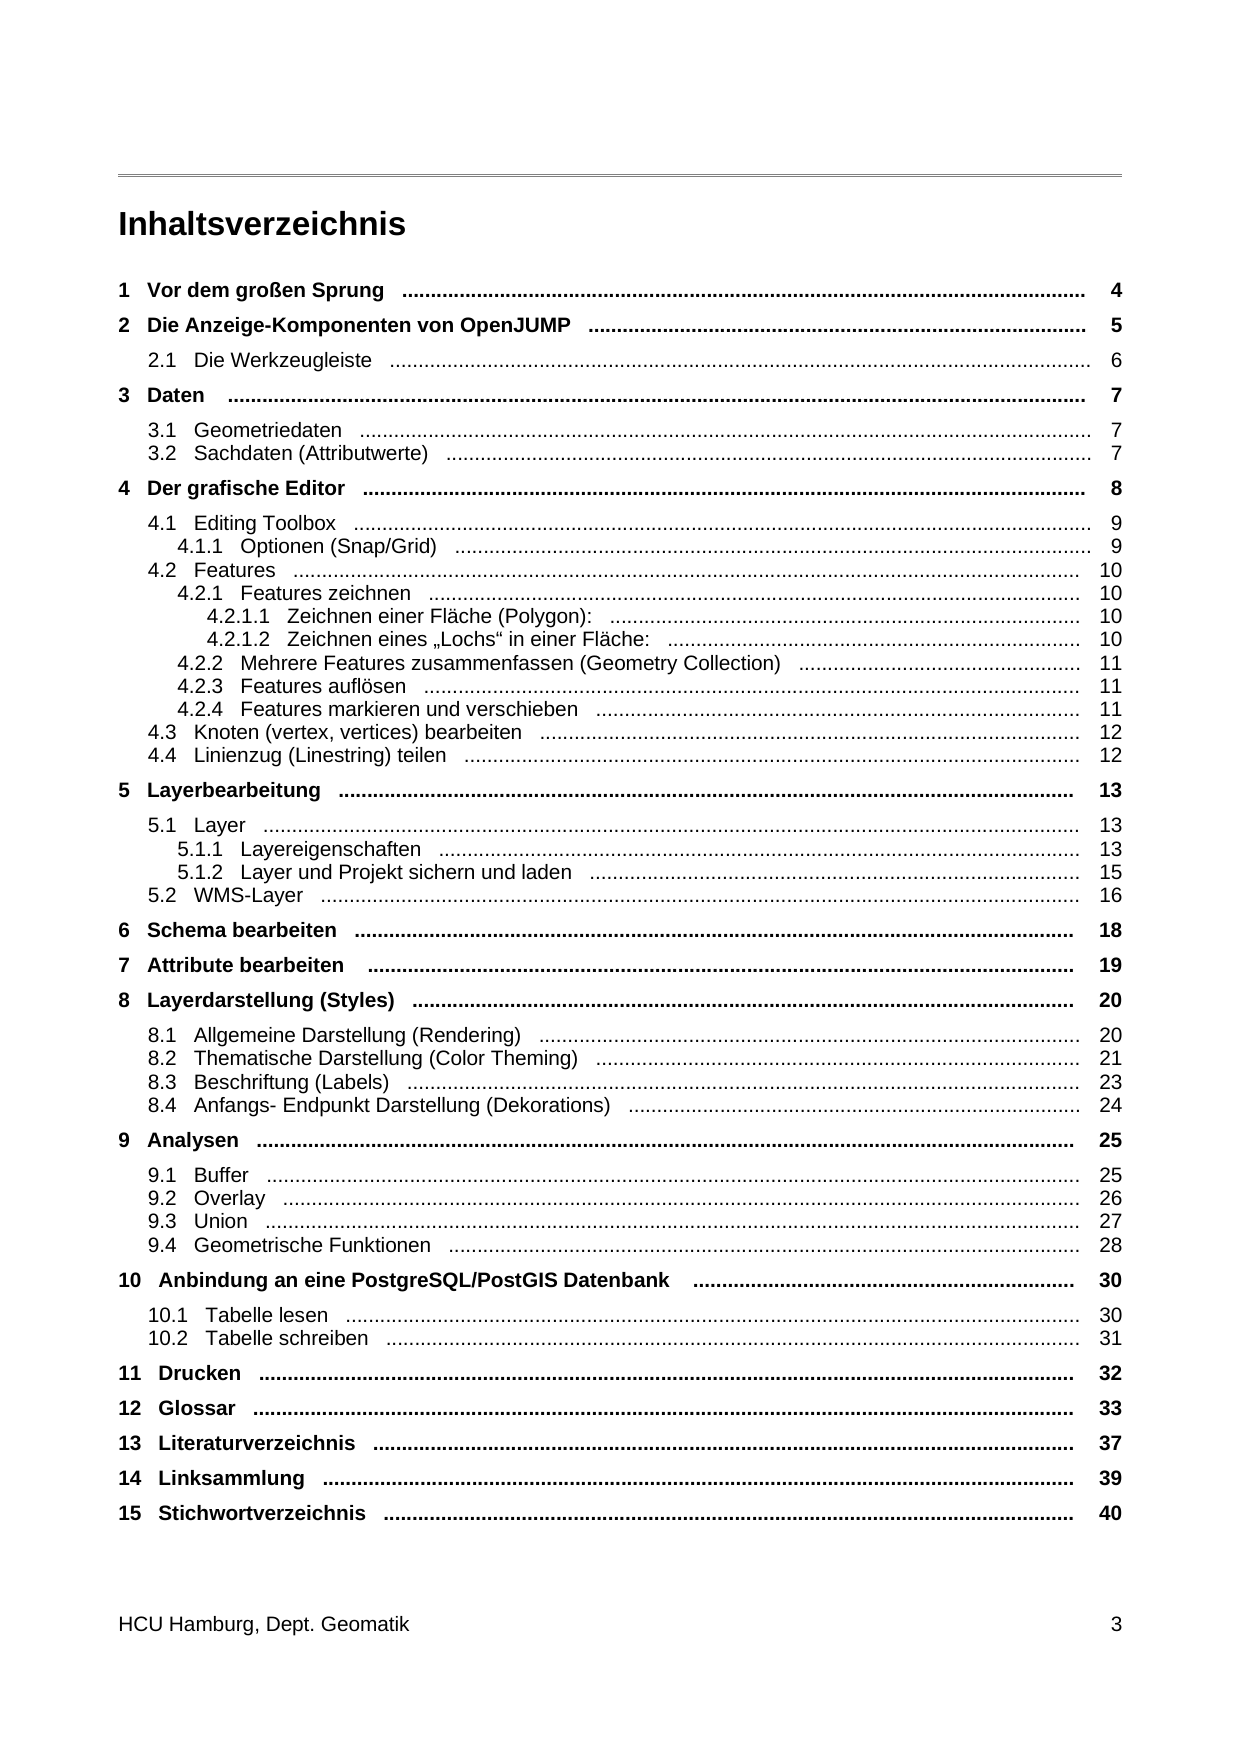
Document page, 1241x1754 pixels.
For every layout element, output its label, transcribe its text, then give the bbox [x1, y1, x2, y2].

text 3 Daten 7 [118, 384, 1122, 407]
text 5.2 WMS-Layer 16 [148, 884, 1122, 907]
text 4.2.1.1 Zeichnen einer Fläche (Polygon): 10 [207, 605, 1122, 628]
text 4 Der grafische Editor 8 [118, 477, 1122, 500]
text 4.4 Linienzug (Linestring) teilen 12 [148, 744, 1122, 767]
text 13 Literaturverzeichnis 37 [118, 1431, 1122, 1455]
text 9.2 Overlay 26 [148, 1187, 1122, 1210]
text 8.1 Allgemeine Darstellung (Rendering) 20 [148, 1024, 1122, 1047]
text 9 Analysen 25 [118, 1128, 1122, 1152]
text 10.1 Tabelle lesen 30 [148, 1303, 1122, 1326]
text 4.1 Editing Toolbox 9 [148, 512, 1122, 535]
text 4.2.2 Mehrere Features zusammenfassen (Geometry Collection) 11 [177, 651, 1122, 674]
text 2 Die Anzeige-Komponenten von OpenJUMP 5 [118, 314, 1122, 337]
text 8.4 Anfangs- Endpunkt Darstellung (Dekorations) 24 [148, 1093, 1122, 1117]
text 8.3 Beschriftung (Labels) 23 [148, 1070, 1122, 1093]
text 8 Layerdarstellung (Styles) 20 [118, 989, 1122, 1012]
text 4.3 Knoten (vertex, vertices) bearbeiten 12 [148, 721, 1122, 744]
text 9.4 Geometrische Funktionen 28 [148, 1233, 1122, 1256]
text 3.1 Geometriedaten 7 [148, 419, 1122, 442]
subtitle Inhaltsverzeichnis [118, 206, 1122, 243]
text 9.3 Union 27 [148, 1210, 1122, 1233]
text 4.2.3 Features auflösen 11 [177, 674, 1122, 698]
text 12 Glossar 33 [118, 1396, 1122, 1420]
text 5.1.2 Layer und Projekt sichern und laden 15 [177, 861, 1122, 884]
text 7 Attribute bearbeiten 19 [118, 954, 1122, 977]
text 1 Vor dem großen Sprung 4 [118, 279, 1122, 302]
text 15 Stichwortverzeichnis 40 [118, 1501, 1122, 1525]
text 5.1 Layer 13 [148, 814, 1122, 837]
text 5 Layerbearbeitung 13 [118, 779, 1122, 802]
text 3.2 Sachdaten (Attributwerte) 7 [148, 442, 1122, 465]
text 4.2.1.2 Zeichnen eines „Lochs“ in einer Fläche: 10 [207, 628, 1122, 651]
text 4.2 Features 10 [148, 558, 1122, 582]
text 6 Schema bearbeiten 18 [118, 919, 1122, 942]
text 11 Drucken 32 [118, 1361, 1122, 1385]
text 9.1 Buffer 25 [148, 1163, 1122, 1187]
text 4.2.4 Features markieren und verschieben 11 [177, 698, 1122, 721]
text 14 Linksammlung 39 [118, 1466, 1122, 1490]
text 8.2 Thematische Darstellung (Color Theming) 21 [148, 1047, 1122, 1070]
text 4.2.1 Features zeichnen 10 [177, 582, 1122, 605]
text 10 Anbindung an eine PostgreSQL/PostGIS Datenbank 30 [118, 1268, 1122, 1291]
text 10.2 Tabelle schreiben 31 [148, 1326, 1122, 1350]
text 4.1.1 Optionen (Snap/Grid) 9 [177, 535, 1122, 558]
text 2.1 Die Werkzeugleiste 6 [148, 349, 1122, 372]
text 5.1.1 Layereigenschaften 13 [177, 837, 1122, 861]
